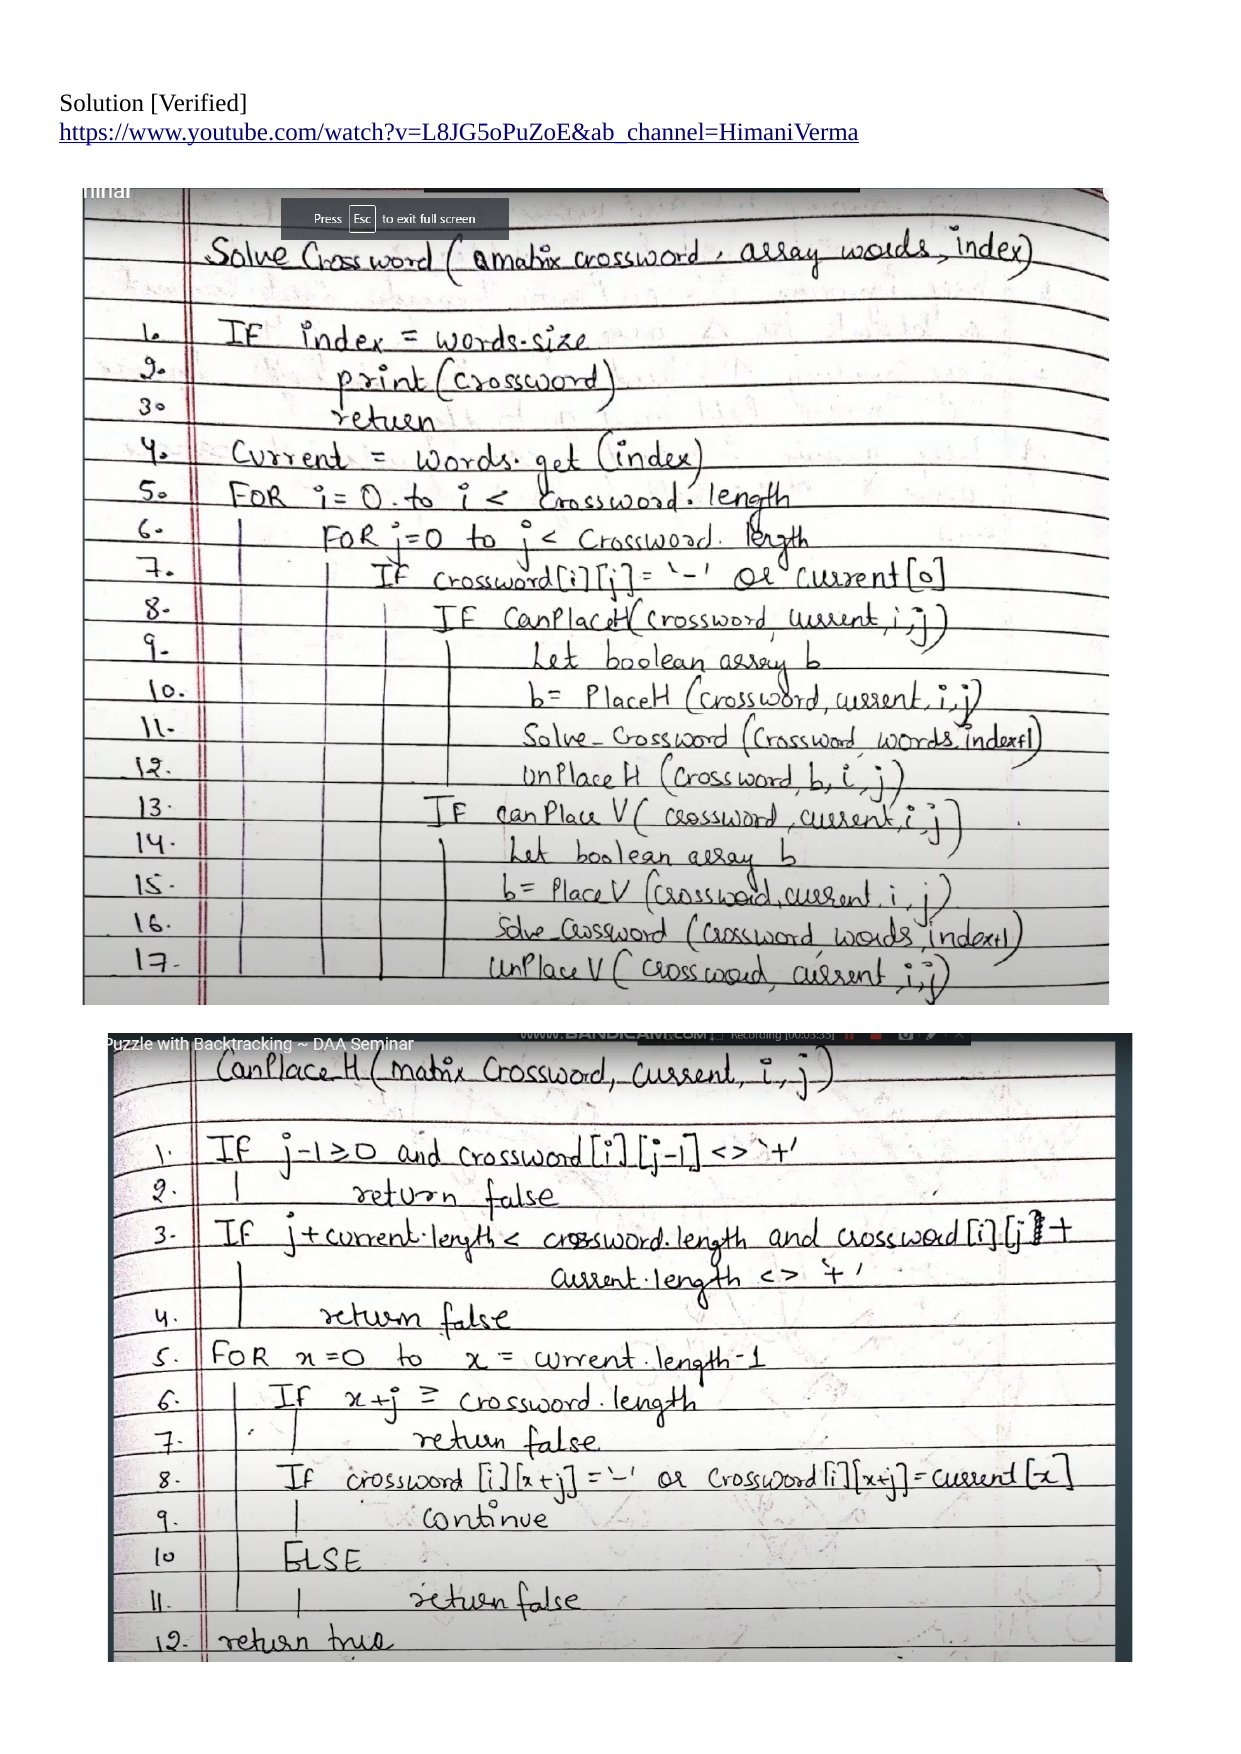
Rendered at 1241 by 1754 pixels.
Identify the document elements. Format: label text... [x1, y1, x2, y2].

picture [107, 1033, 1133, 1662]
text Solution [Verified] [59, 88, 1181, 117]
picture [82, 188, 1110, 1005]
text https://www.youtube.com/watch?v=L8JG5oPuZoE&ab_channel=HimaniVerma [59, 117, 1181, 145]
